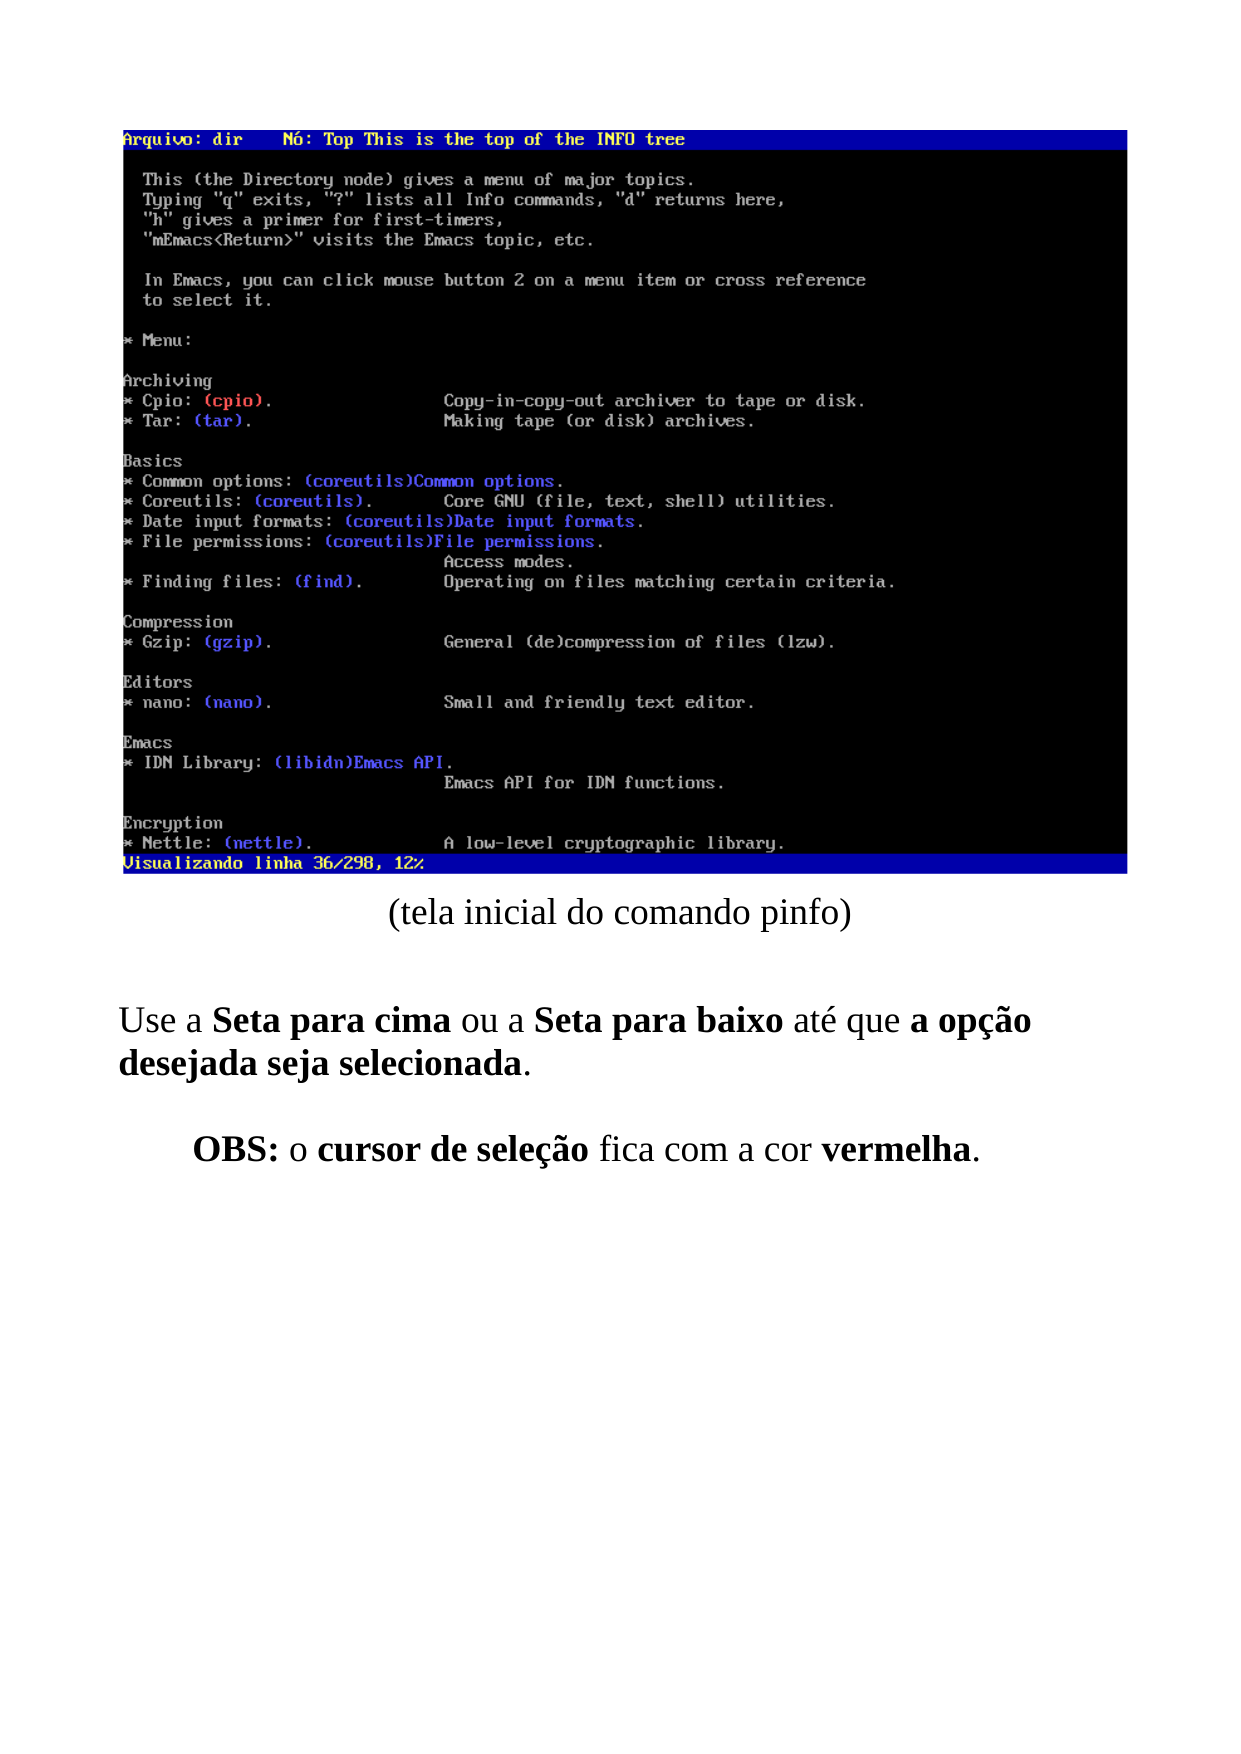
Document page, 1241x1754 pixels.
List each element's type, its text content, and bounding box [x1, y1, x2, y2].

text OBS: o cursor de seleção fica com a cor vermelha. [118, 1126, 1122, 1169]
text Use a Seta para cima ou a Seta para baixo até que a opção desejada seja selecionada. [118, 997, 1122, 1083]
picture [123, 130, 1128, 884]
text (tela inicial do comando pinfo) [118, 118, 1122, 933]
